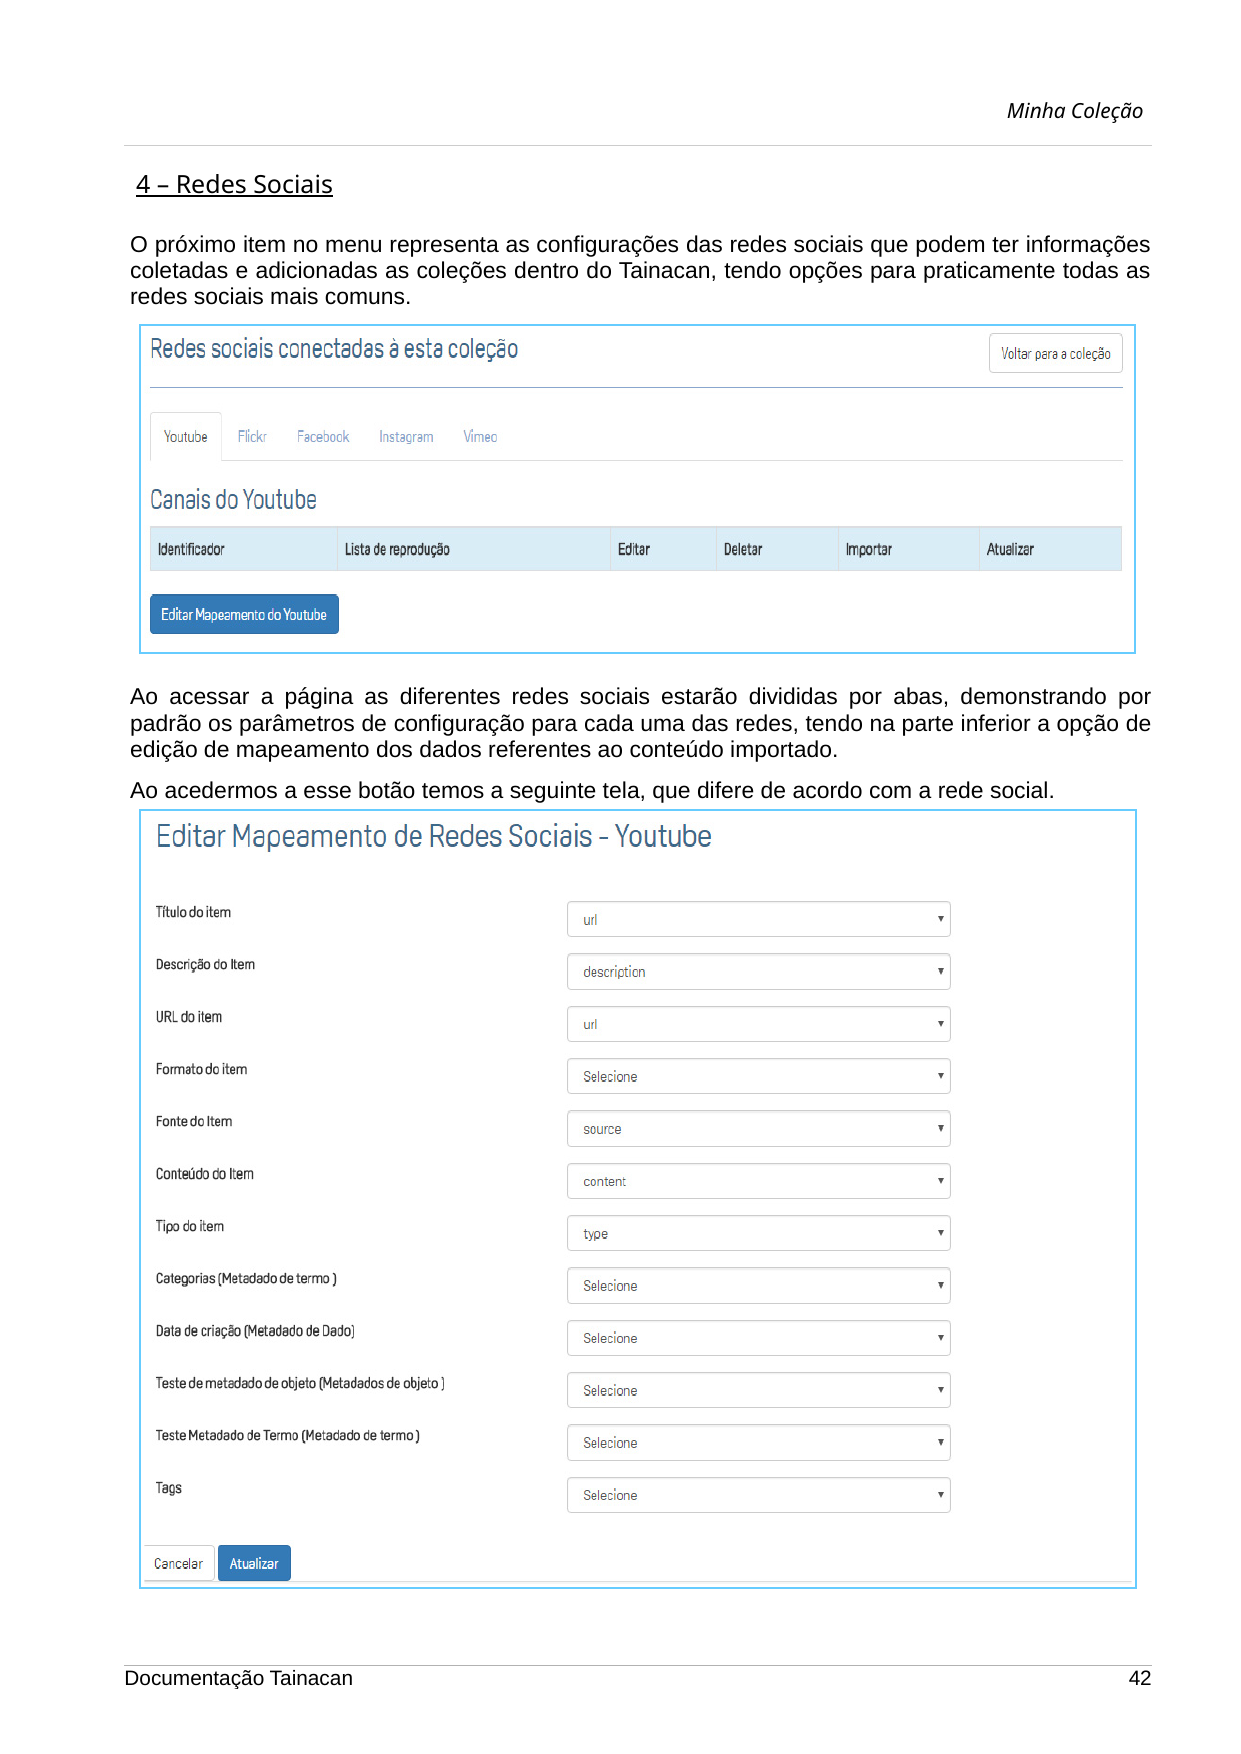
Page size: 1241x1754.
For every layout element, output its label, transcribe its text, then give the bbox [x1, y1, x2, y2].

text Ao acedermos a esse botão temos a seguinte tela, que difere de acordo com a rede social. [130, 777, 1152, 803]
table_header Minha Coleção [124, 91, 1152, 145]
text Ao acessar a página as diferentes redes sociais estarão divididas por abas, demonstrando por padrão os parâmetros de configuração para cada uma das redes, tendo na parte inferior a opção de edição de mapeamento dos dados referentes ao conteúdo importado. [130, 342, 1152, 762]
picture [144, 329, 1132, 650]
text [141, 811, 1135, 1587]
subtitle 4 – Redes Sociais [136, 166, 1152, 200]
text O próximo item no menu representa as configurações das redes sociais que podem ter informações coletadas e adicionadas as coleções dentro do Tainacan, tendo opções para praticamente todas as redes sociais mais comuns. [130, 231, 1152, 309]
picture [144, 814, 1132, 1584]
text [141, 326, 1134, 652]
